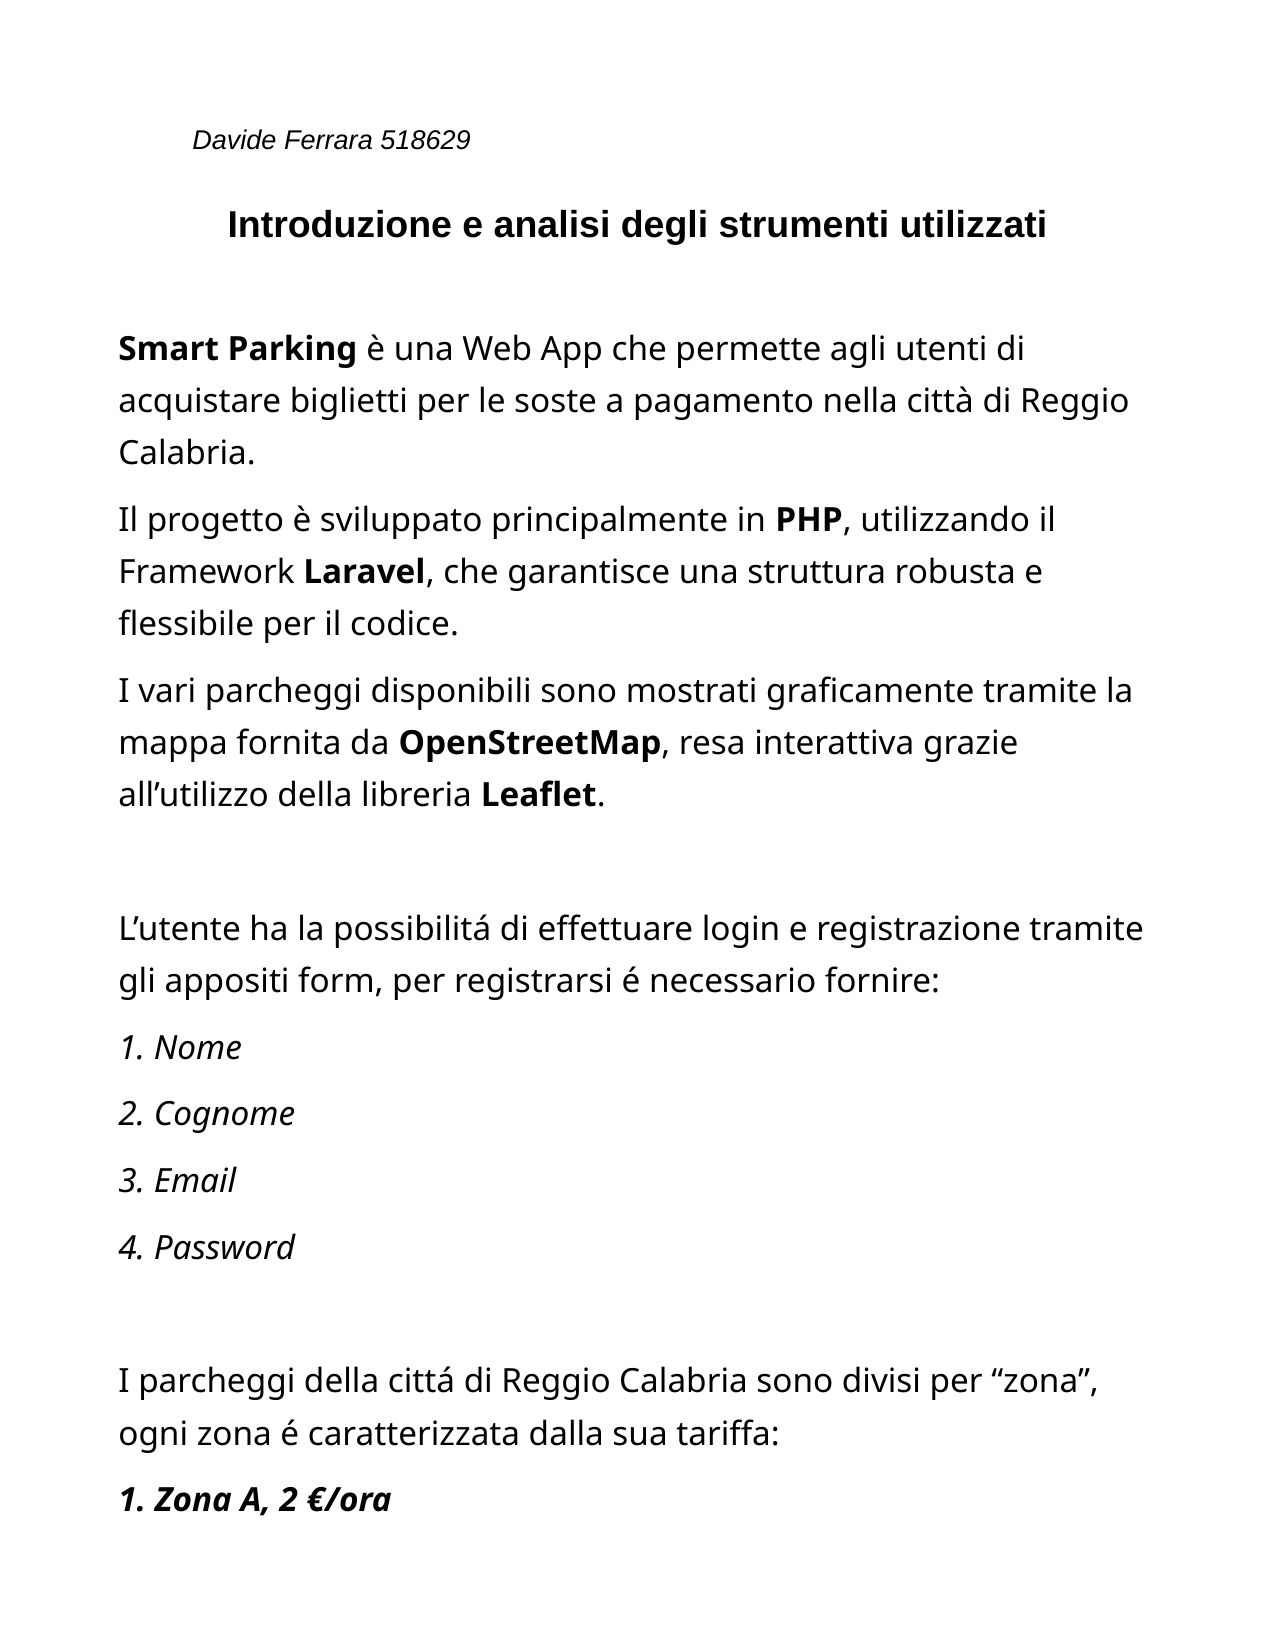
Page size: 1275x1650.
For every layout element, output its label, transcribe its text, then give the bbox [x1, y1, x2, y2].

text 1. Nome [118, 1023, 1157, 1069]
text Smart Parking è una Web App che permette agli utenti di acquistare biglietti per le soste a pagamento nella città di Reggio Calabria. [118, 324, 1157, 474]
text I parcheggi della cittá di Reggio Calabria sono divisi per “zona”, ogni zona é caratterizzata dalla sua tariffa: [118, 1357, 1157, 1455]
text I vari parcheggi disponibili sono mostrati graficamente tramite la mappa fornita da OpenStreetMap, resa interattiva grazie all’utilizzo della libreria Leaflet. [118, 667, 1157, 816]
subtitle Introduzione e analisi degli strumenti utilizzati [118, 202, 1157, 245]
text 3. Email [118, 1157, 1157, 1202]
text 1. Zona A, 2 €/ora [118, 1476, 1157, 1522]
text Il progetto è sviluppato principalmente in PHP, utilizzando il Framework Laravel, che garantisce una struttura robusta e flessibile per il codice. [118, 495, 1157, 645]
text 4. Password [118, 1224, 1157, 1269]
text L’utente ha la possibilitá di effettuare login e registrazione tramite gli appositi form, per registrarsi é necessario fornire: [118, 904, 1157, 1002]
text Davide Ferrara 518629 [192, 118, 1157, 157]
text 2. Cognome [118, 1090, 1157, 1136]
